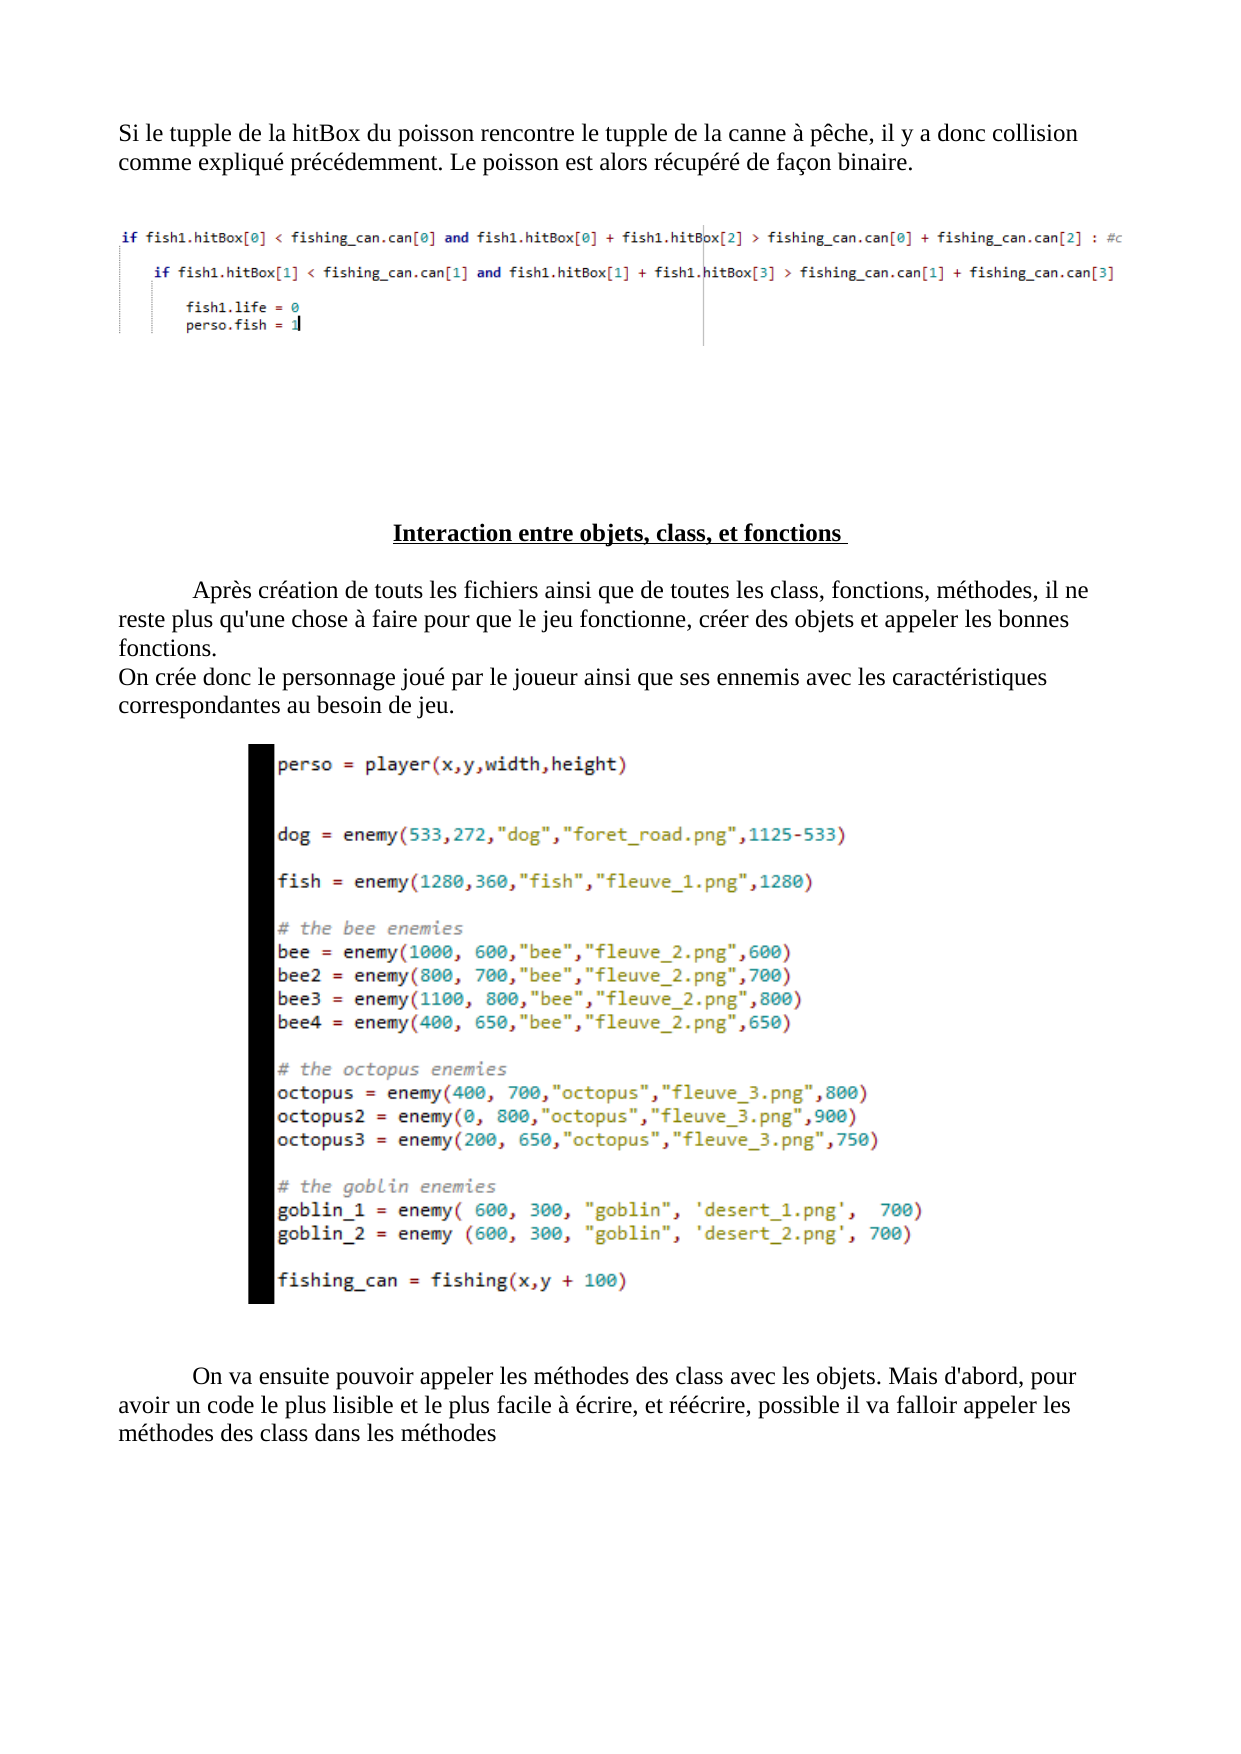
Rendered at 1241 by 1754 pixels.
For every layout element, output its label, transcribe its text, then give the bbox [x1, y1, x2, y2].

text On va ensuite pouvoir appeler les méthodes des class avec les objets. Mais d'abord, pour avoir un code le plus lisible et le plus facile à écrire, et réécrire, possible il va falloir appeler les méthodes des class dans les méthodes [118, 1361, 1122, 1447]
text Après création de touts les fichiers ainsi que de toutes les class, fonctions, méthodes, il ne reste plus qu'une chose à faire pour que le jeu fonctionne, créer des objets et appeler les bonnes fonctions. [118, 575, 1122, 662]
picture [118, 225, 1123, 346]
text Si le tupple de la hitBox du poisson rencontre le tupple de la canne à pêche, il y a donc collision comme expliqué précédemment. Le poisson est alors récupéré de façon binaire. [118, 118, 1122, 176]
text Interaction entre objets, class, et fonctions [118, 518, 1122, 547]
picture [248, 744, 949, 1304]
text On crée donc le personnage joué par le joueur ainsi que ses ennemis avec les caractéristiques correspondantes au besoin de jeu. [118, 662, 1122, 719]
